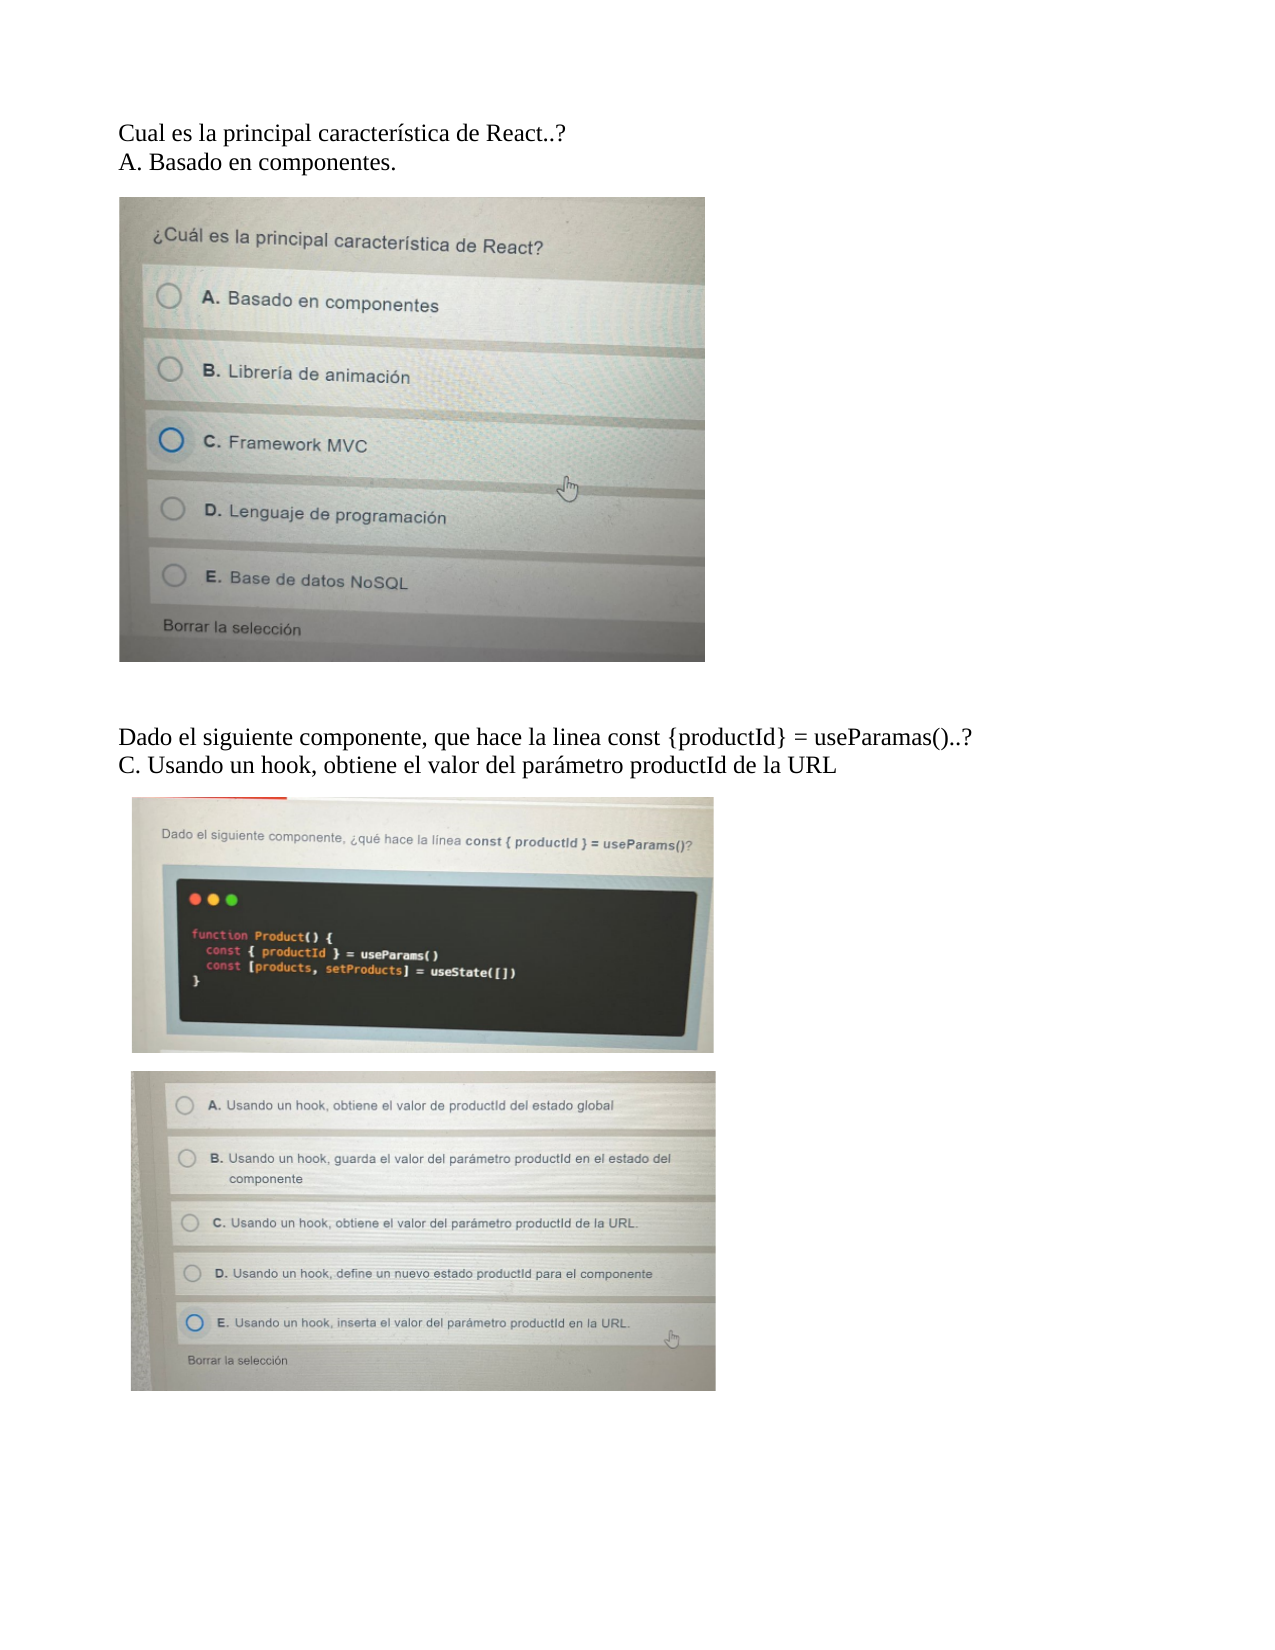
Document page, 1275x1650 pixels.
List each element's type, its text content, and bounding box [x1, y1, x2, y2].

text C. Usando un hook, obtiene el valor del parámetro productId de la URL [118, 751, 1157, 779]
text Cual es la principal característica de React..? [118, 118, 1157, 147]
text Dado el siguiente componente, que hace la linea const {productId} = useParamas()..? [118, 722, 1157, 751]
picture [130, 1071, 716, 1391]
text A. Basado en componentes. [118, 147, 1157, 176]
picture [119, 197, 705, 662]
picture [131, 797, 714, 1053]
